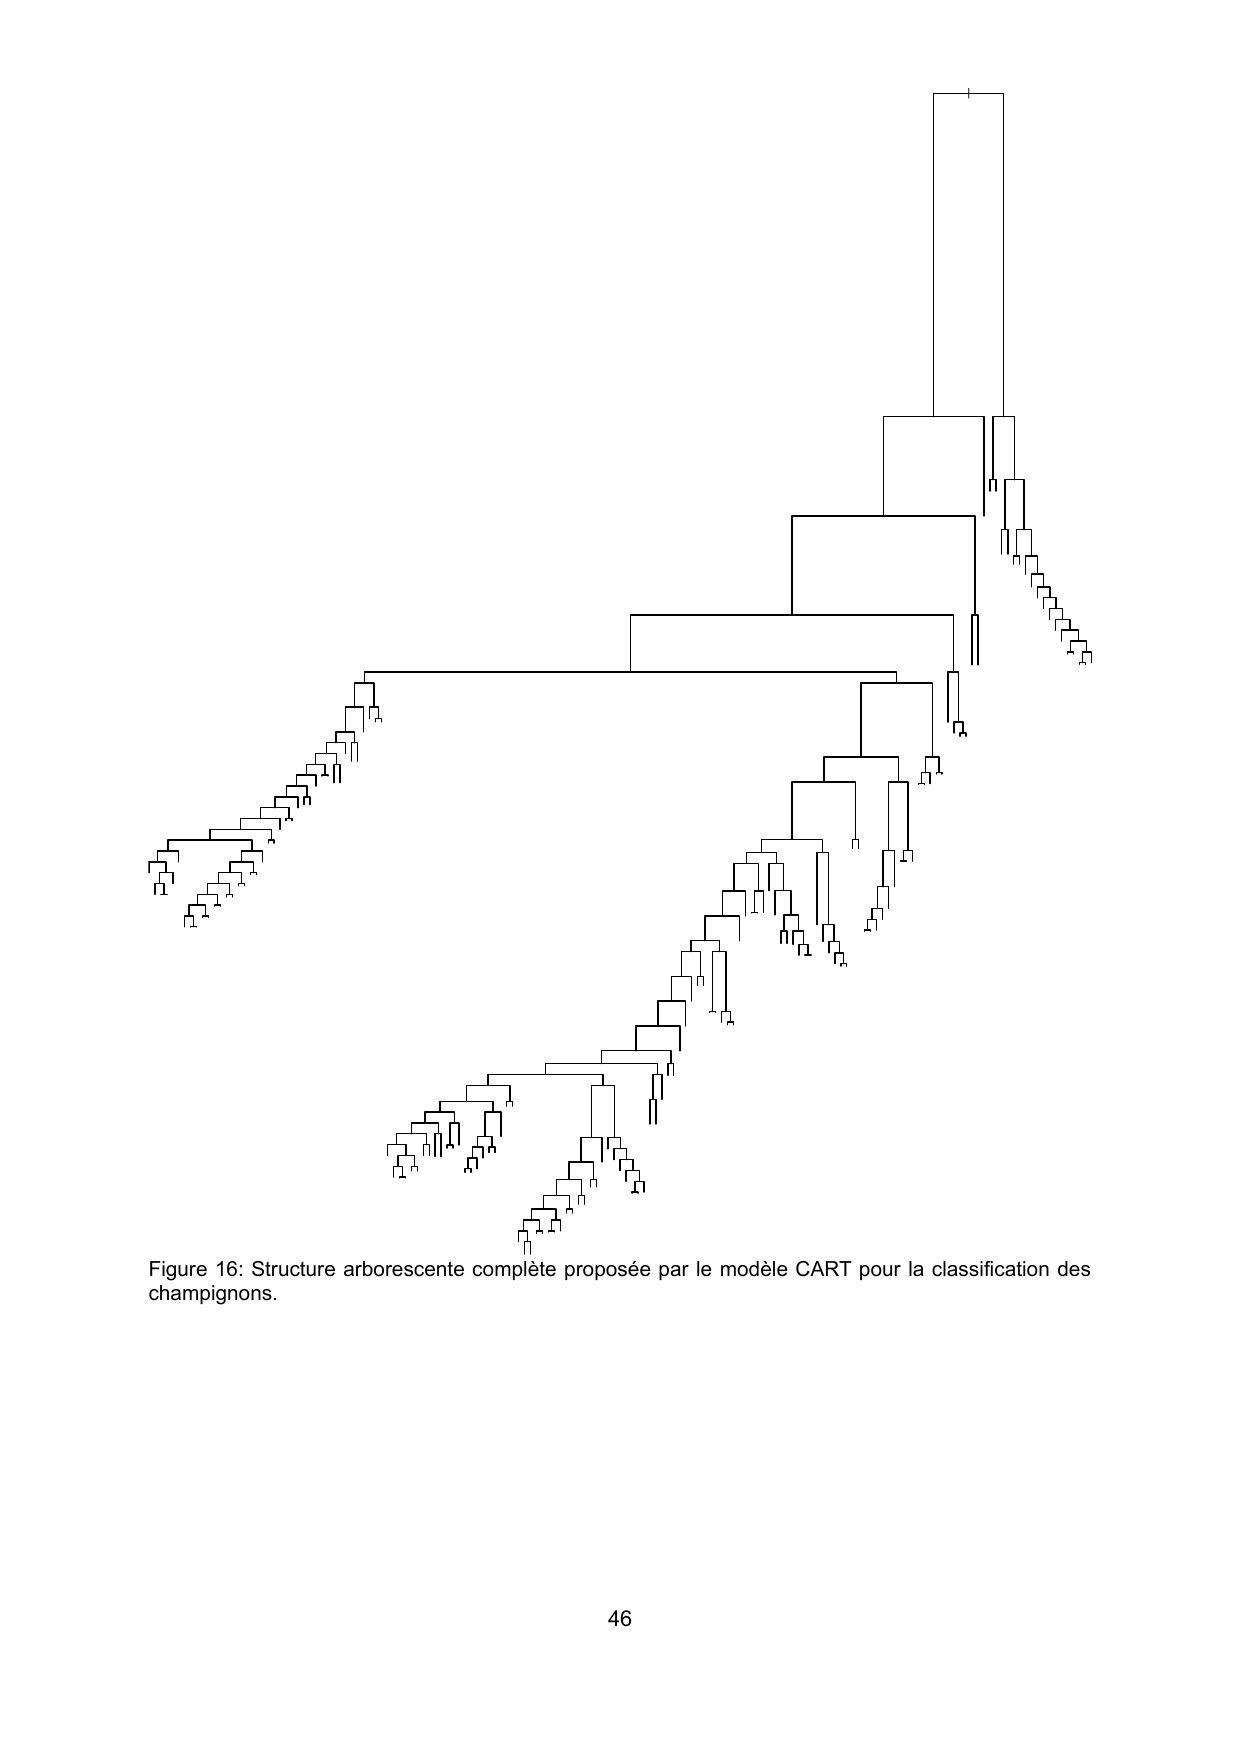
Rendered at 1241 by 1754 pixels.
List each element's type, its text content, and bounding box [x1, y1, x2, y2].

text Figure 16: Structure arborescente complète proposée par le modèle CART pour la classification des champignons. [148, 94, 1092, 1305]
text [148, 88, 968, 861]
text [969, 88, 1092, 651]
